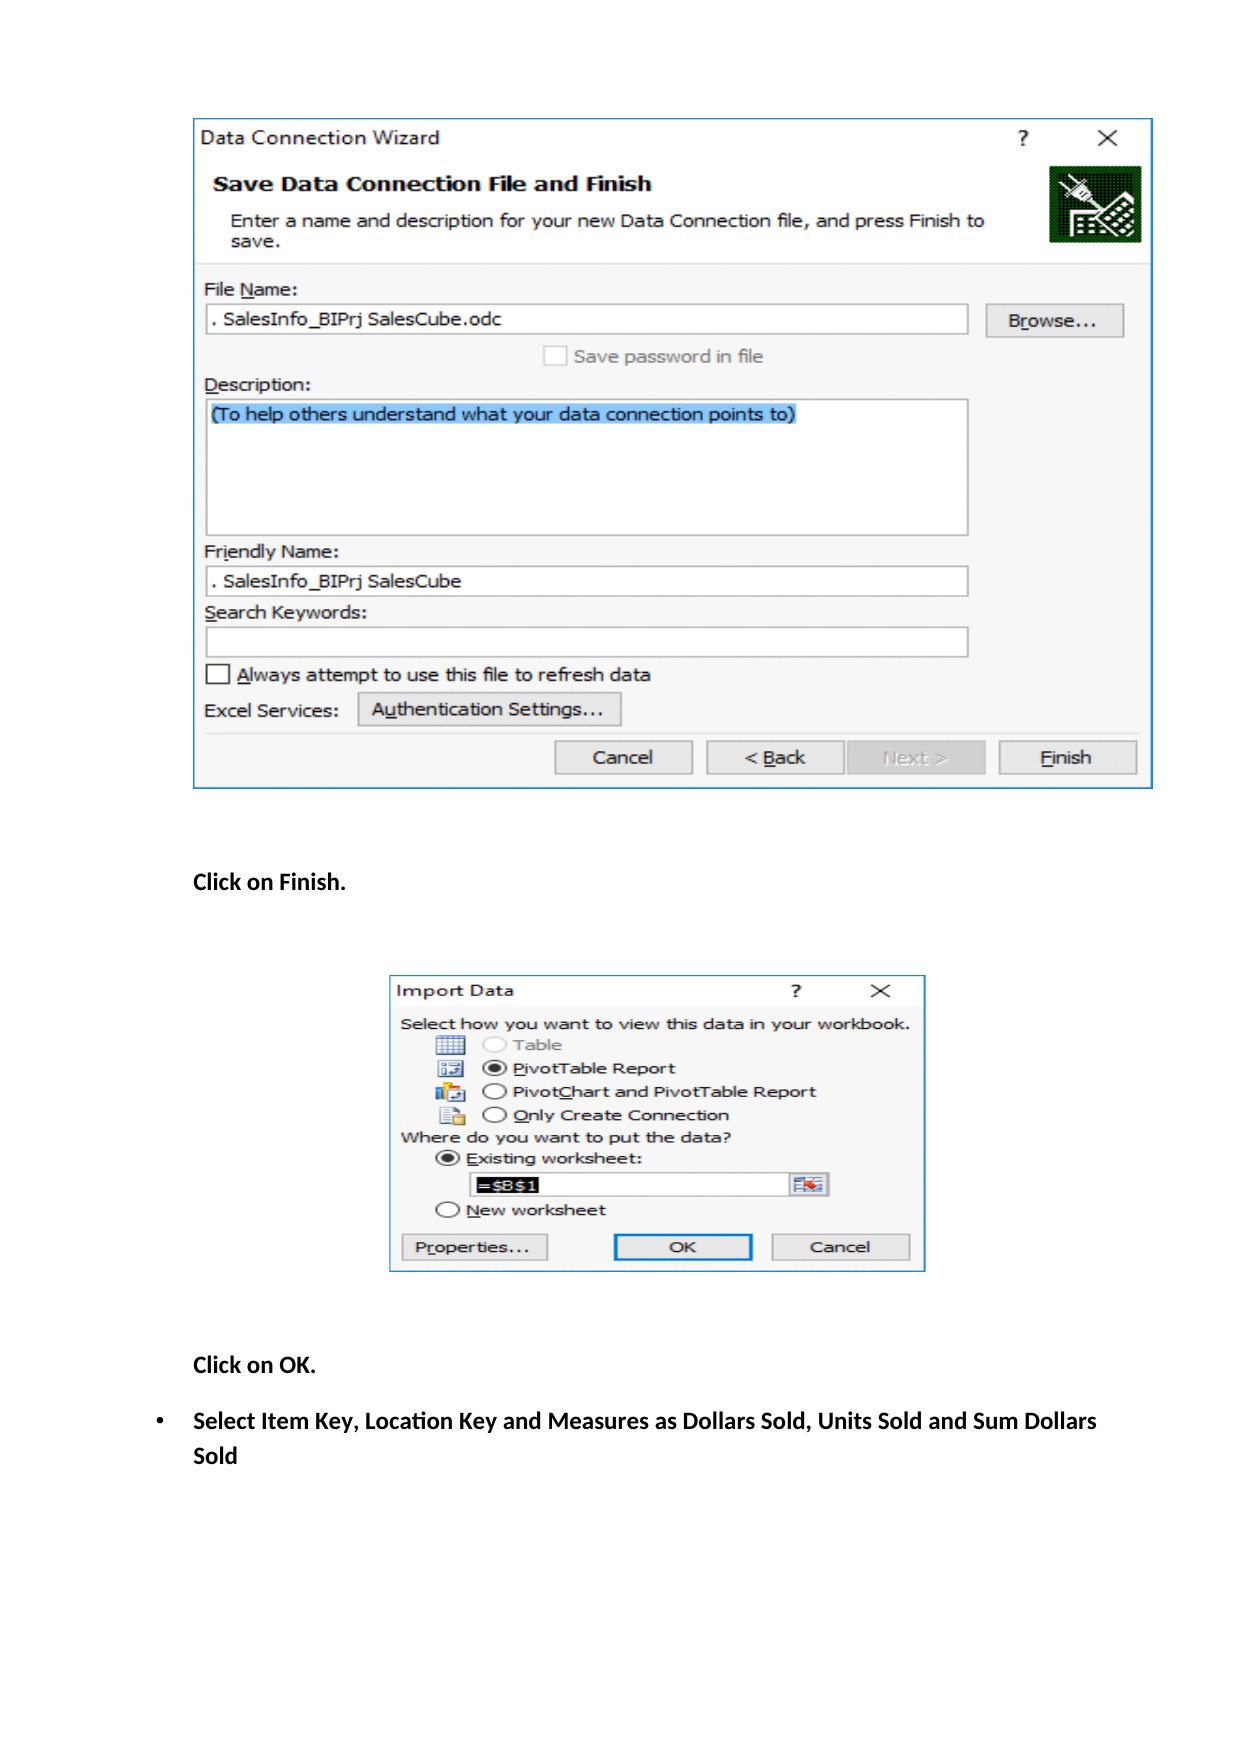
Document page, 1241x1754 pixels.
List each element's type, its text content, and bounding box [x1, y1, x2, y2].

text Click on OK. [193, 1349, 1122, 1380]
text Click on Finish. [193, 866, 1122, 897]
list Select Item Key, Location Key and Measures as Dollars Sold, Units Sold and Sum Dollars Sold [156, 1405, 1122, 1471]
